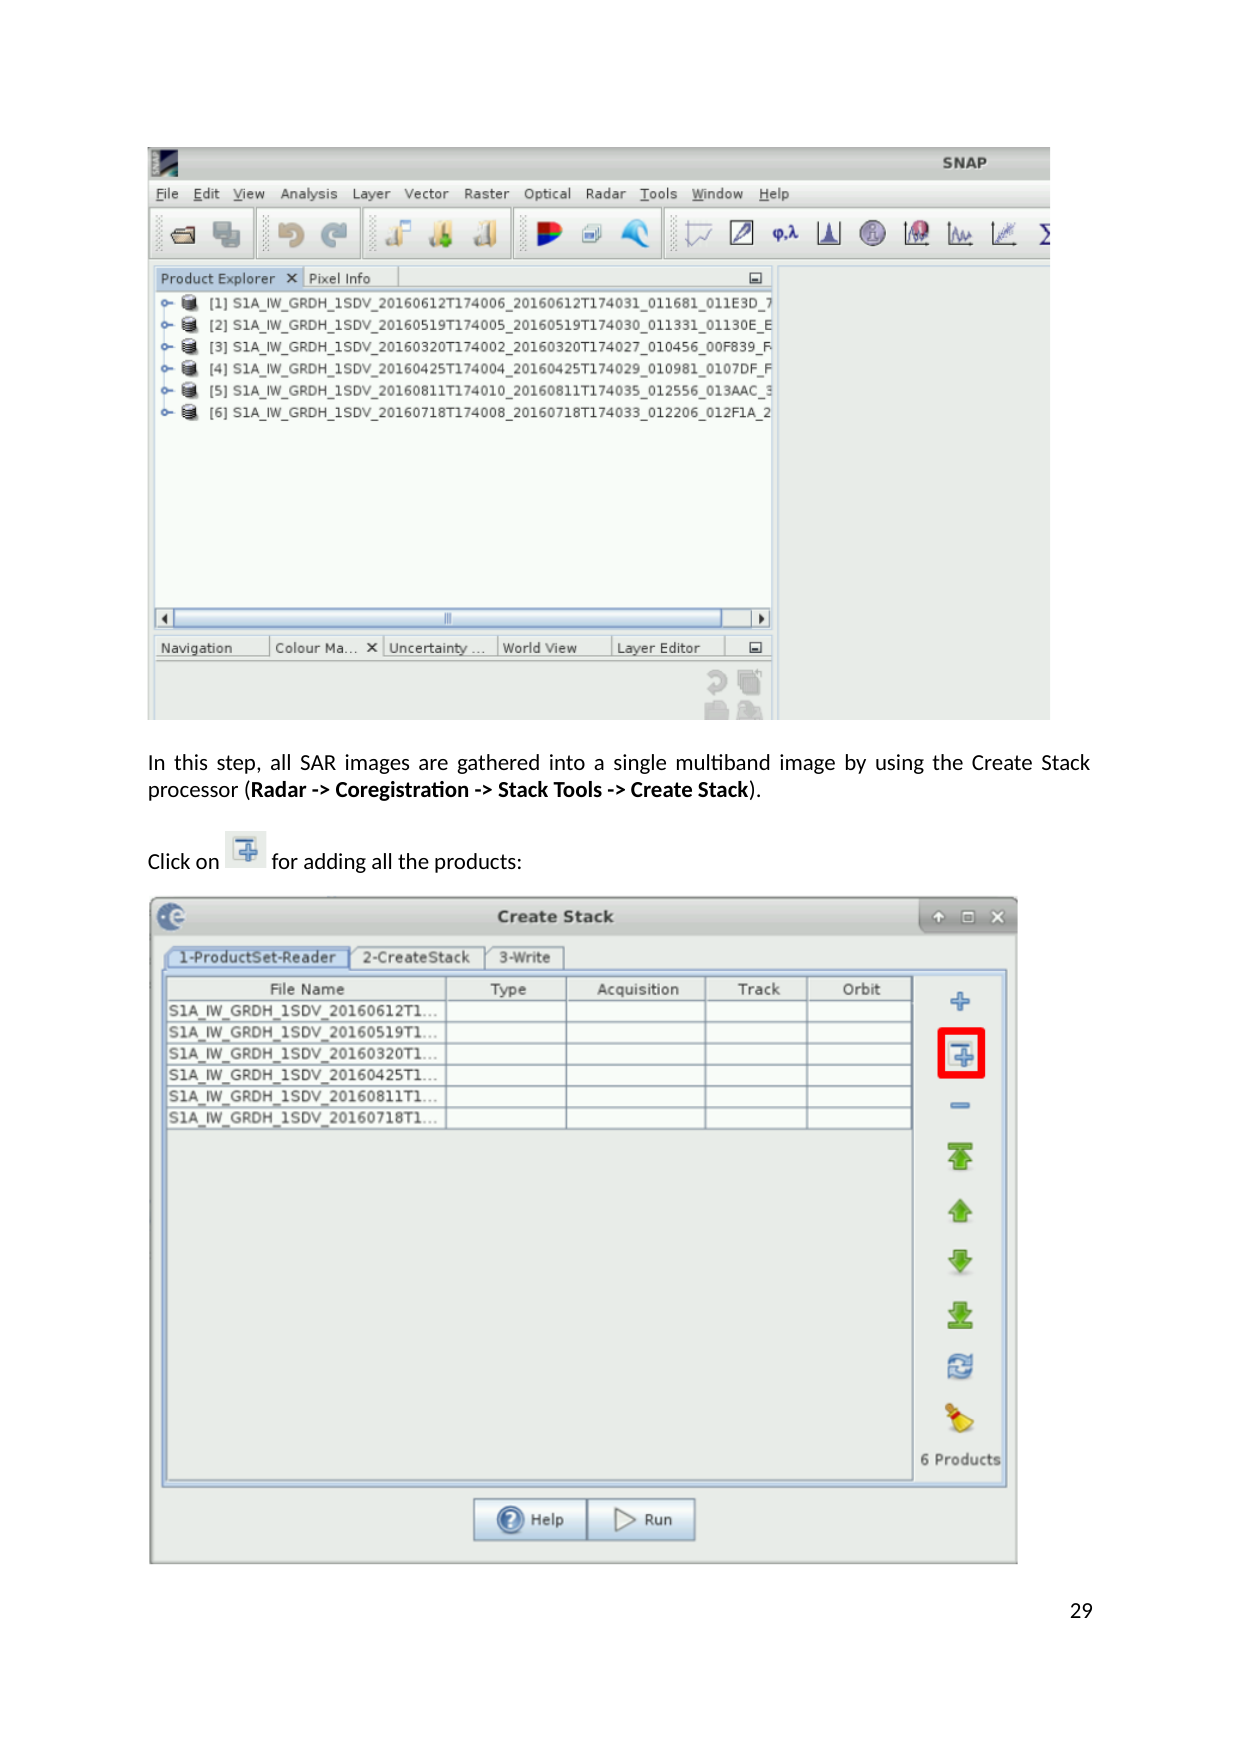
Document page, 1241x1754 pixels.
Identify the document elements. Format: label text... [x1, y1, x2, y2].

picture [225, 831, 267, 868]
text In this step, all SAR images are gathered into a single multiband image by using the Create Stack processor (Radar -> Coregistration -> Stack Tools -> Create Stack). [148, 748, 1093, 804]
picture [147, 147, 1050, 720]
picture [147, 891, 1024, 1568]
text Click on for adding all the products: [148, 832, 1093, 875]
